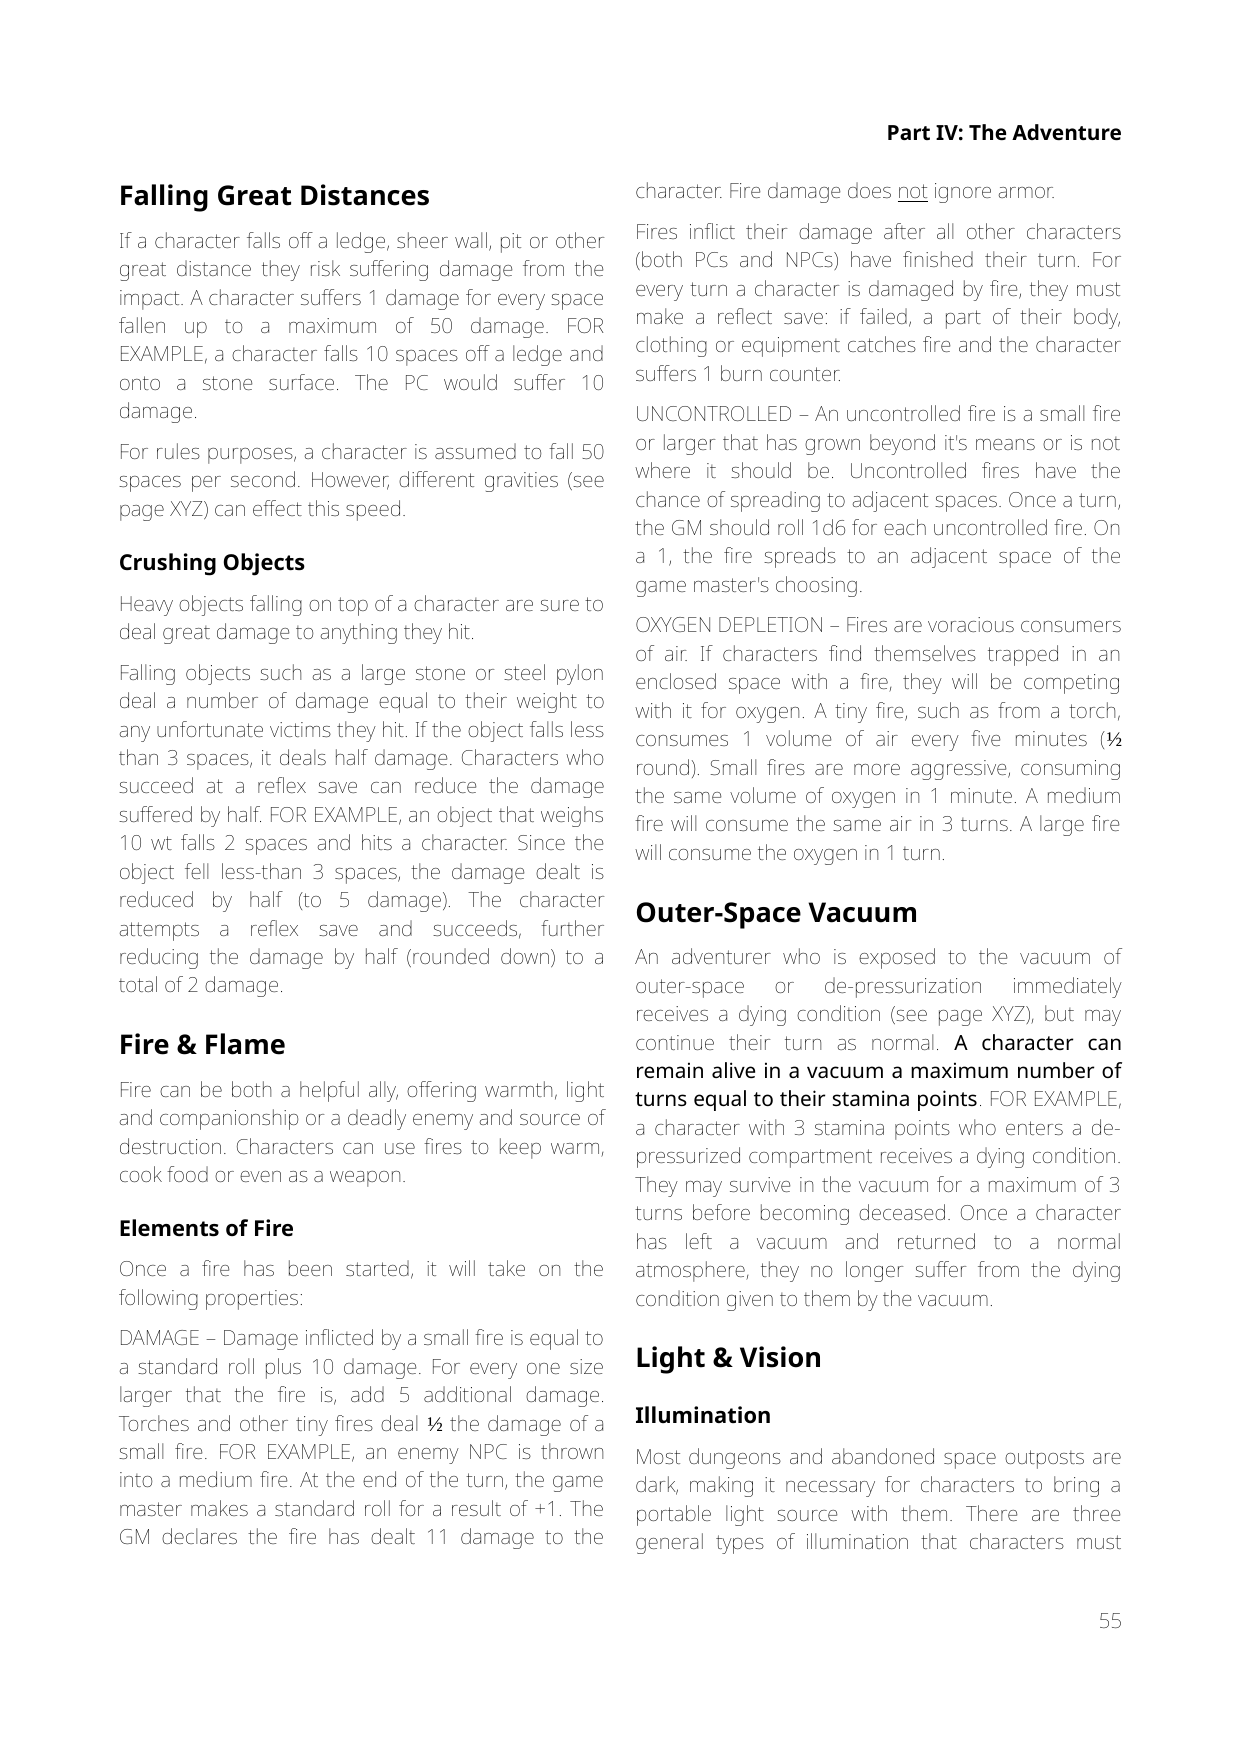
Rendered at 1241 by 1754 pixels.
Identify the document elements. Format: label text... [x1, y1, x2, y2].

text Fire can be both a helpful ally, offering warmth, light and companionship or a deadly enemy and source of destruction. Characters can use fires to keep warm, cook food or even as a weapon. [118, 1075, 605, 1189]
text Falling objects such as a large stone or steel pylon deal a number of damage equal to their weight to any unfortunate victims they hit. If the object falls less than 3 spaces, it deals half damage. Characters who succeed at a reflex save can reduce the damage suffered by half. FOR EXAMPLE, an object that weighs 10 wt falls 2 spaces and hits a character. Since the object fell less-than 3 spaces, the damage dealt is reduced by half (to 5 damage). The character attempts a reflex save and succeeds, further reducing the damage by half (rounded down) to a total of 2 damage. [118, 658, 605, 999]
subtitle Falling Great Distances [118, 176, 605, 213]
text Elements of Fire [118, 1213, 605, 1242]
subtitle Outer-Space Vacuum [635, 893, 1122, 930]
text DAMAGE – Damage inflicted by a small fire is equal to a standard roll plus 10 damage. For every one size larger that the fire is, add 5 additional damage. Torches and other tiny fires deal ½ the damage of a small fire. FOR EXAMPLE, an enemy NPC is thrown into a medium fire. At the end of the turn, the game master makes a standard roll for a result of +1. The GM declares the fire has dealt 11 damage to the [118, 1323, 605, 1551]
subtitle Light & Vision [635, 1339, 1122, 1376]
text Fires inflict their damage after all other characters (both PCs and NPCs) have finished their turn. For every turn a character is damaged by fire, they must make a reflect save: if failed, a part of their body, clothing or equipment catches fire and the character suffers 1 burn counter. [635, 217, 1122, 387]
text An adventurer who is exposed to the vacuum of outer-space or de-pressurization immediately receives a dying condition (see page XYZ), but may continue their turn as normal. A character can remain alive in a vacuum a maximum number of turns equal to their stamina points. FOR EXAMPLE, a character with 3 stamina points who enters a de-pressurized compartment receives a dying condition. They may survive in the vacuum for a maximum of 3 turns before becoming deceased. Once a character has left a vacuum and returned to a normal atmosphere, they no longer suffer from the dying condition given to them by the vacuum. [635, 942, 1122, 1312]
text For rules purposes, a character is assumed to fall 50 spaces per second. However, different gravities (see page XYZ) can effect this speed. [118, 437, 605, 522]
text Most dungeons and abandoned space outposts are dark, making it necessary for characters to bring a portable light source with them. There are three general types of illumination that characters must [635, 1442, 1122, 1556]
text Once a fire has been started, it will take on the following properties: [118, 1254, 605, 1311]
text Illumination [635, 1400, 1122, 1430]
text UNCONTROLLED – An uncontrolled fire is a small fire or larger that has grown beyond it's means or is not where it should be. Uncontrolled fires have the chance of spreading to adjacent spaces. Once a turn, the GM should roll 1d6 for each uncontrolled fire. On a 1, the fire spreads to an adjacent space of the game master's choosing. [635, 399, 1122, 598]
text character. Fire damage does not ignore armor. [635, 176, 1122, 205]
subtitle Fire & Flame [118, 1026, 605, 1062]
subtitle Crushing Objects [118, 547, 605, 576]
text If a character falls off a ledge, sheer wall, pit or other great distance they risk suffering damage from the impact. A character suffers 1 damage for every space fallen up to a maximum of 50 damage. FOR EXAMPLE, a character falls 10 spaces off a ledge and onto a stone surface. The PC would suffer 10 damage. [118, 226, 605, 425]
text Heavy objects falling on top of a character are sure to deal great damage to anything they hit. [118, 589, 605, 646]
text OXYGEN DEPLETION – Fires are voracious consumers of air. If characters find themselves trapped in an enclosed space with a fire, they will be competing with it for oxygen. A tiny fire, such as from a torch, consumes 1 volume of air every five minutes (½ round). Small fires are more aggressive, consuming the same volume of oxygen in 1 minute. A medium fire will consume the same air in 3 turns. A large fire will consume the oxygen in 1 turn. [635, 611, 1122, 866]
